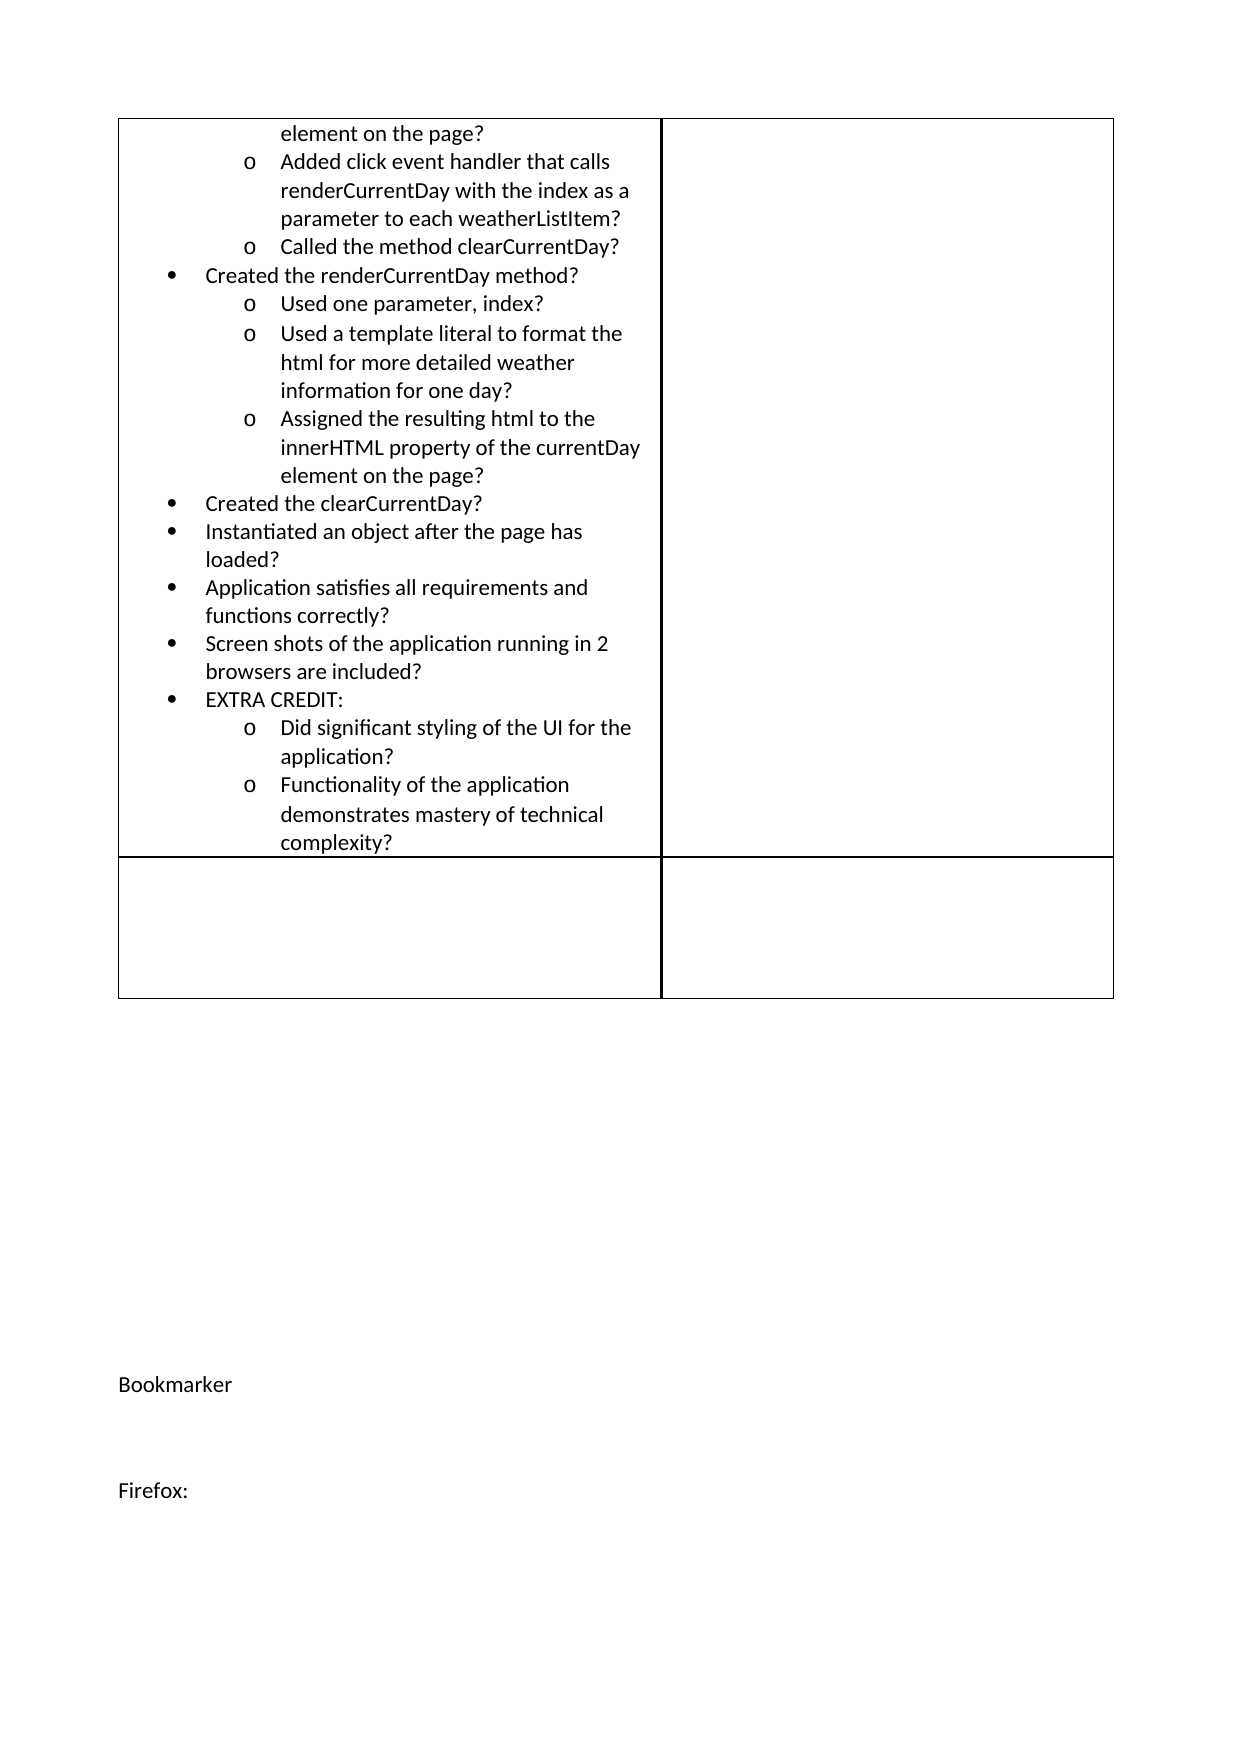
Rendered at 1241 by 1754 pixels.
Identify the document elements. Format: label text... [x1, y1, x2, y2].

table_cell [663, 858, 1113, 998]
table_cell element on the page? o Added click event handler that calls renderCurrentDay with the index as a parameter to each weatherListItem? o Called the method clearCurrentDay? · Created the renderCurrentDay method? o Used one parameter, index? o Used a template literal to format the html for more detailed weather information for one day? o Assigned the resulting html to the innerHTML property of the currentDay element on the page? · Created the clearCurrentDay? · Instantiated an object after the page has loaded? · Application satisfies all requirements and functions correctly? · Screen shots of the application running in 2 browsers are included? · EXTRA CREDIT: o Did significant styling of the UI for the application? o Functionality of the application demonstrates mastery of technical complexity? [119, 119, 660, 856]
table_cell [663, 119, 1113, 856]
table_cell [119, 858, 660, 998]
text Bookmarker [118, 1370, 1122, 1398]
text Firefox: [118, 1476, 1122, 1504]
